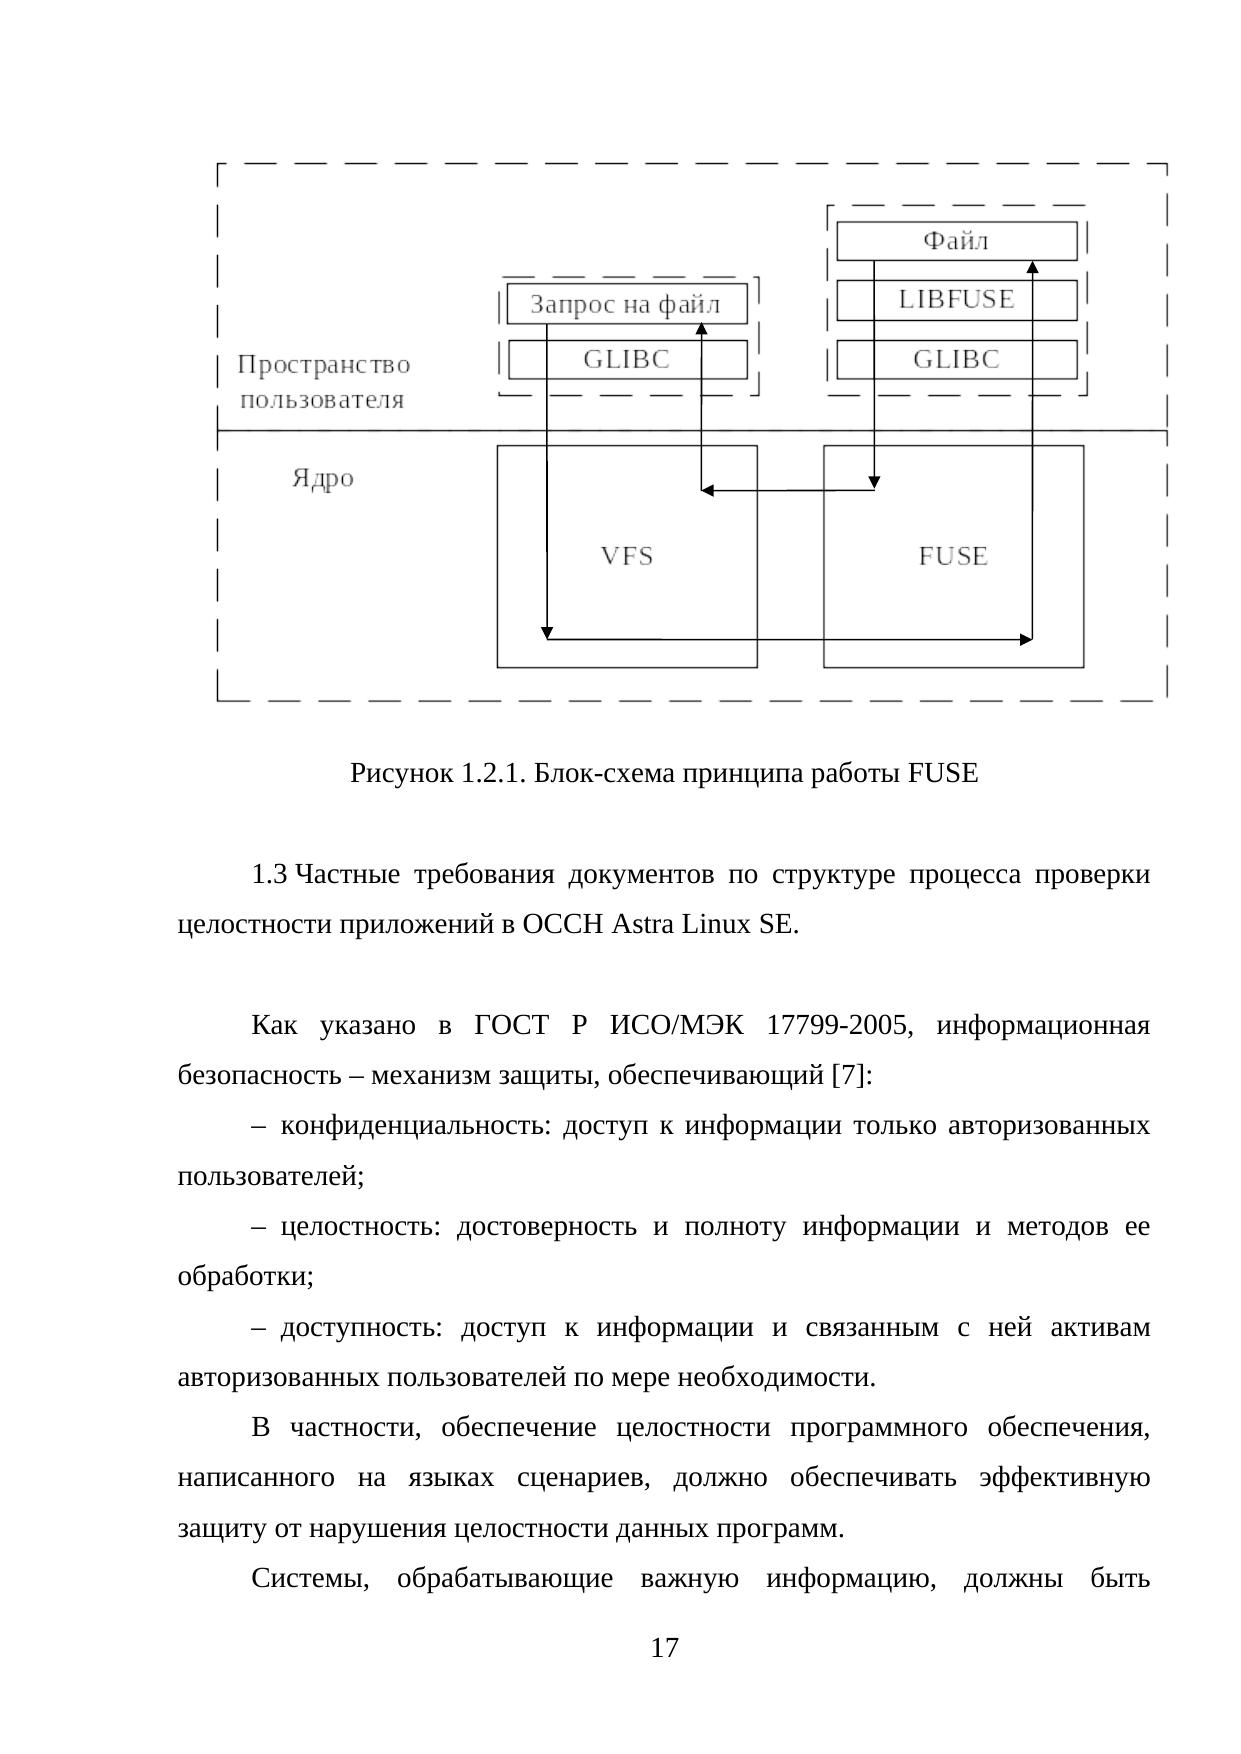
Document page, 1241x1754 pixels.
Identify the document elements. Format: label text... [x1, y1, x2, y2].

text Системы, обрабатывающие важную информацию, должны быть [177, 1560, 1152, 1594]
list доступность: доступ к информации и связанным с ней активам авторизованных пользователей по мере необходимости. [177, 1309, 1152, 1392]
list целостность: достоверность и полноту информации и методов ее обработки; [177, 1208, 1152, 1292]
subtitle Частные требования документов по структуре процесса проверки целостности приложений в ОССН Astra Linux SE. [177, 856, 1152, 940]
text Рисунок 1.2.1. Блок-схема принципа работы FUSE [177, 124, 1152, 789]
text В частности, обеспечение целостности программного обеспечения, написанного на языках сценариев, должно обеспечивать эффективную защиту от нарушения целостности данных программ. [177, 1409, 1152, 1543]
text Как указано в ГОСТ Р ИСО/МЭК 17799-2005, информационная безопасность – механизм защиты, обеспечивающий [7]: [177, 1007, 1152, 1091]
list конфиденциальность: доступ к информации только авторизованных пользователей; [177, 1107, 1152, 1191]
